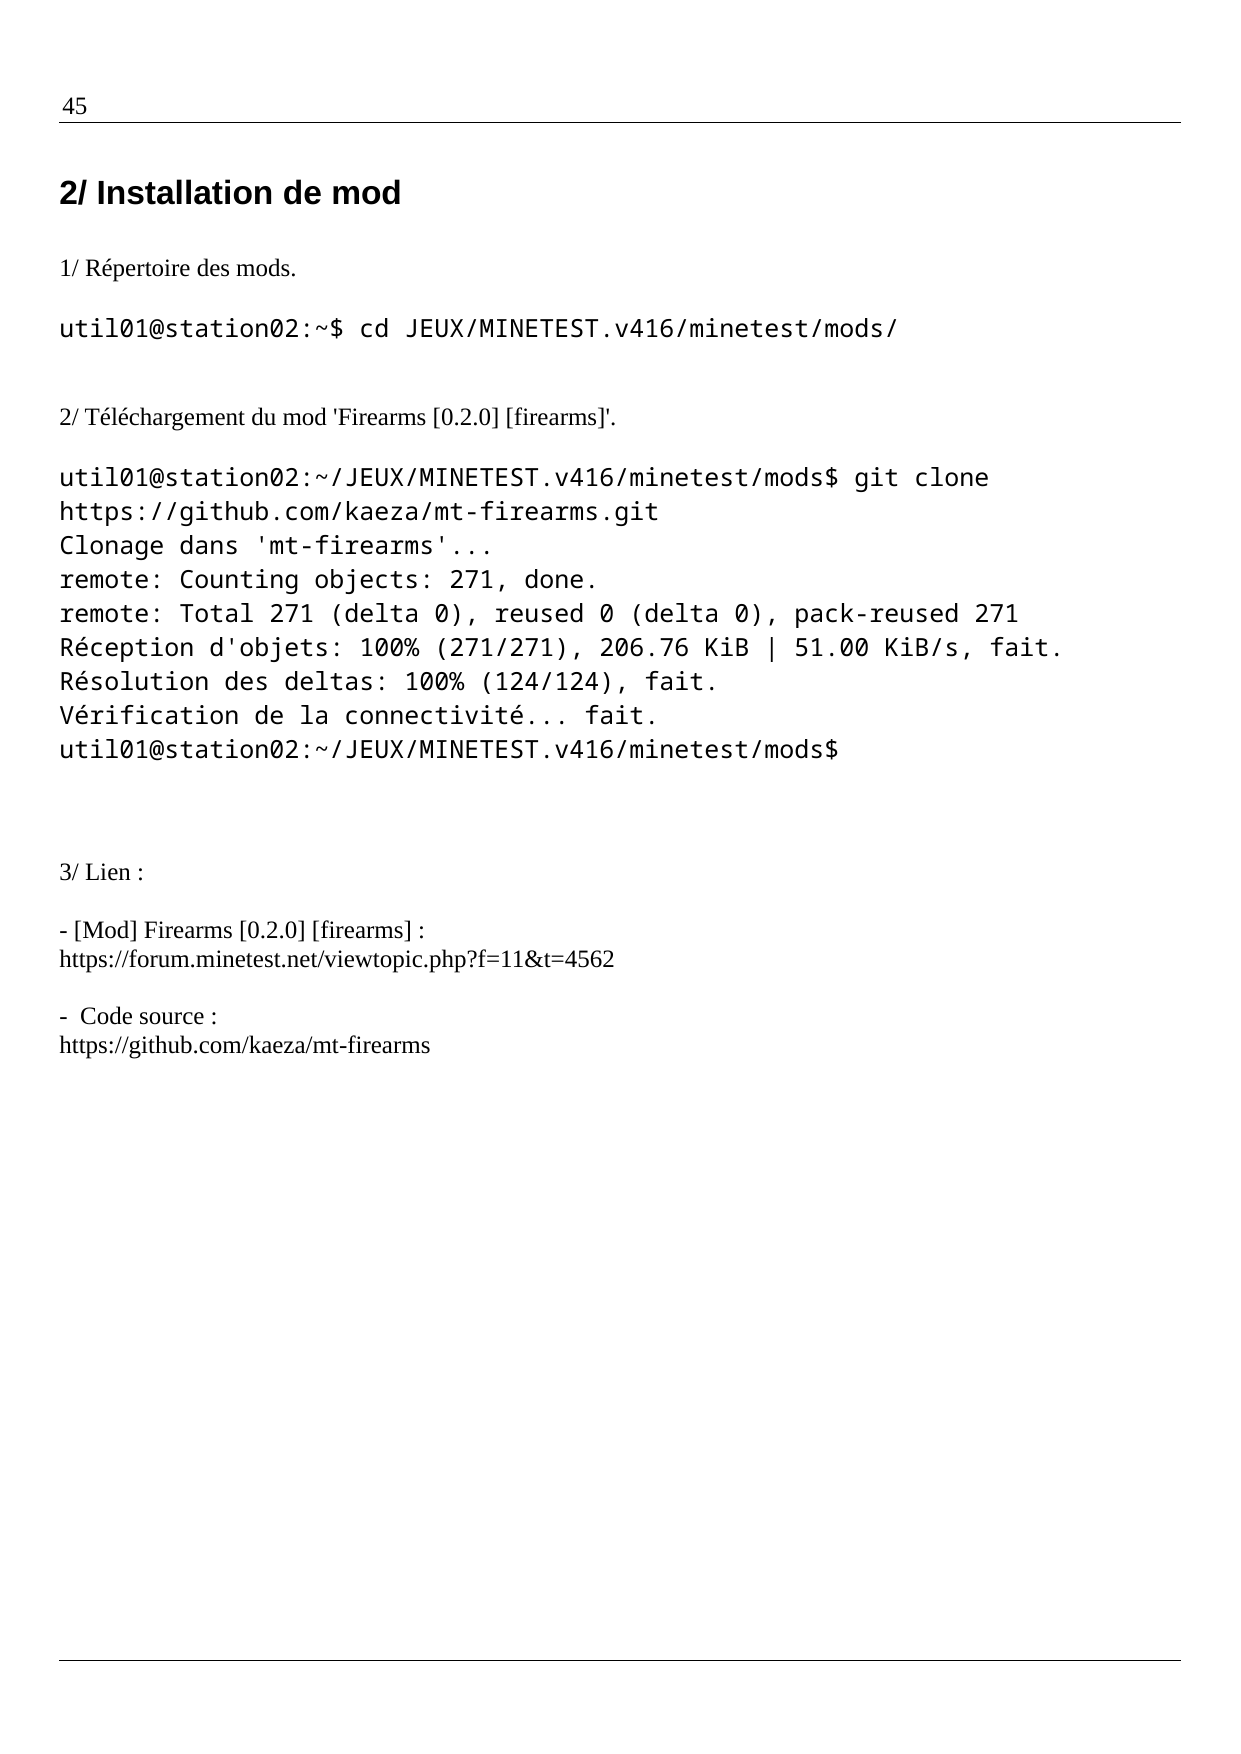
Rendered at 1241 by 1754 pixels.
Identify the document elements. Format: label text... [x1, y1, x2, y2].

text util01@station02:~/JEUX/MINETEST.v416/minetest/mods$ git clone https://github.com/kaeza/mt-firearms.git [59, 459, 1181, 527]
text util01@station02:~$ cd JEUX/MINETEST.v416/minetest/mods/ [59, 310, 1181, 344]
text Clonage dans 'mt-firearms'... [59, 527, 1181, 561]
text https://forum.minetest.net/viewtopic.php?f=11&t=4562 [59, 944, 1181, 972]
text Vérification de la connectivité... fait. [59, 698, 1181, 732]
text 2/ Téléchargement du mod 'Firearms [0.2.0] [firearms]'. [59, 402, 1181, 431]
text 3/ Lien : [59, 829, 1181, 886]
text - Code source : [59, 1001, 1181, 1030]
text https://github.com/kaeza/mt-firearms [59, 1030, 1181, 1059]
text Résolution des deltas: 100% (124/124), fait. [59, 664, 1181, 698]
subtitle 2/ Installation de mod [59, 173, 1181, 211]
text 1/ Répertoire des mods. [59, 253, 1181, 281]
text remote: Counting objects: 271, done. [59, 561, 1181, 596]
text Réception d'objets: 100% (271/271), 206.76 KiB | 51.00 KiB/s, fait. [59, 629, 1181, 664]
text remote: Total 271 (delta 0), reused 0 (delta 0), pack-reused 271 [59, 596, 1181, 629]
text - [Mod] Firearms [0.2.0] [firearms] : [59, 915, 1181, 944]
text util01@station02:~/JEUX/MINETEST.v416/minetest/mods$ [59, 732, 1181, 766]
